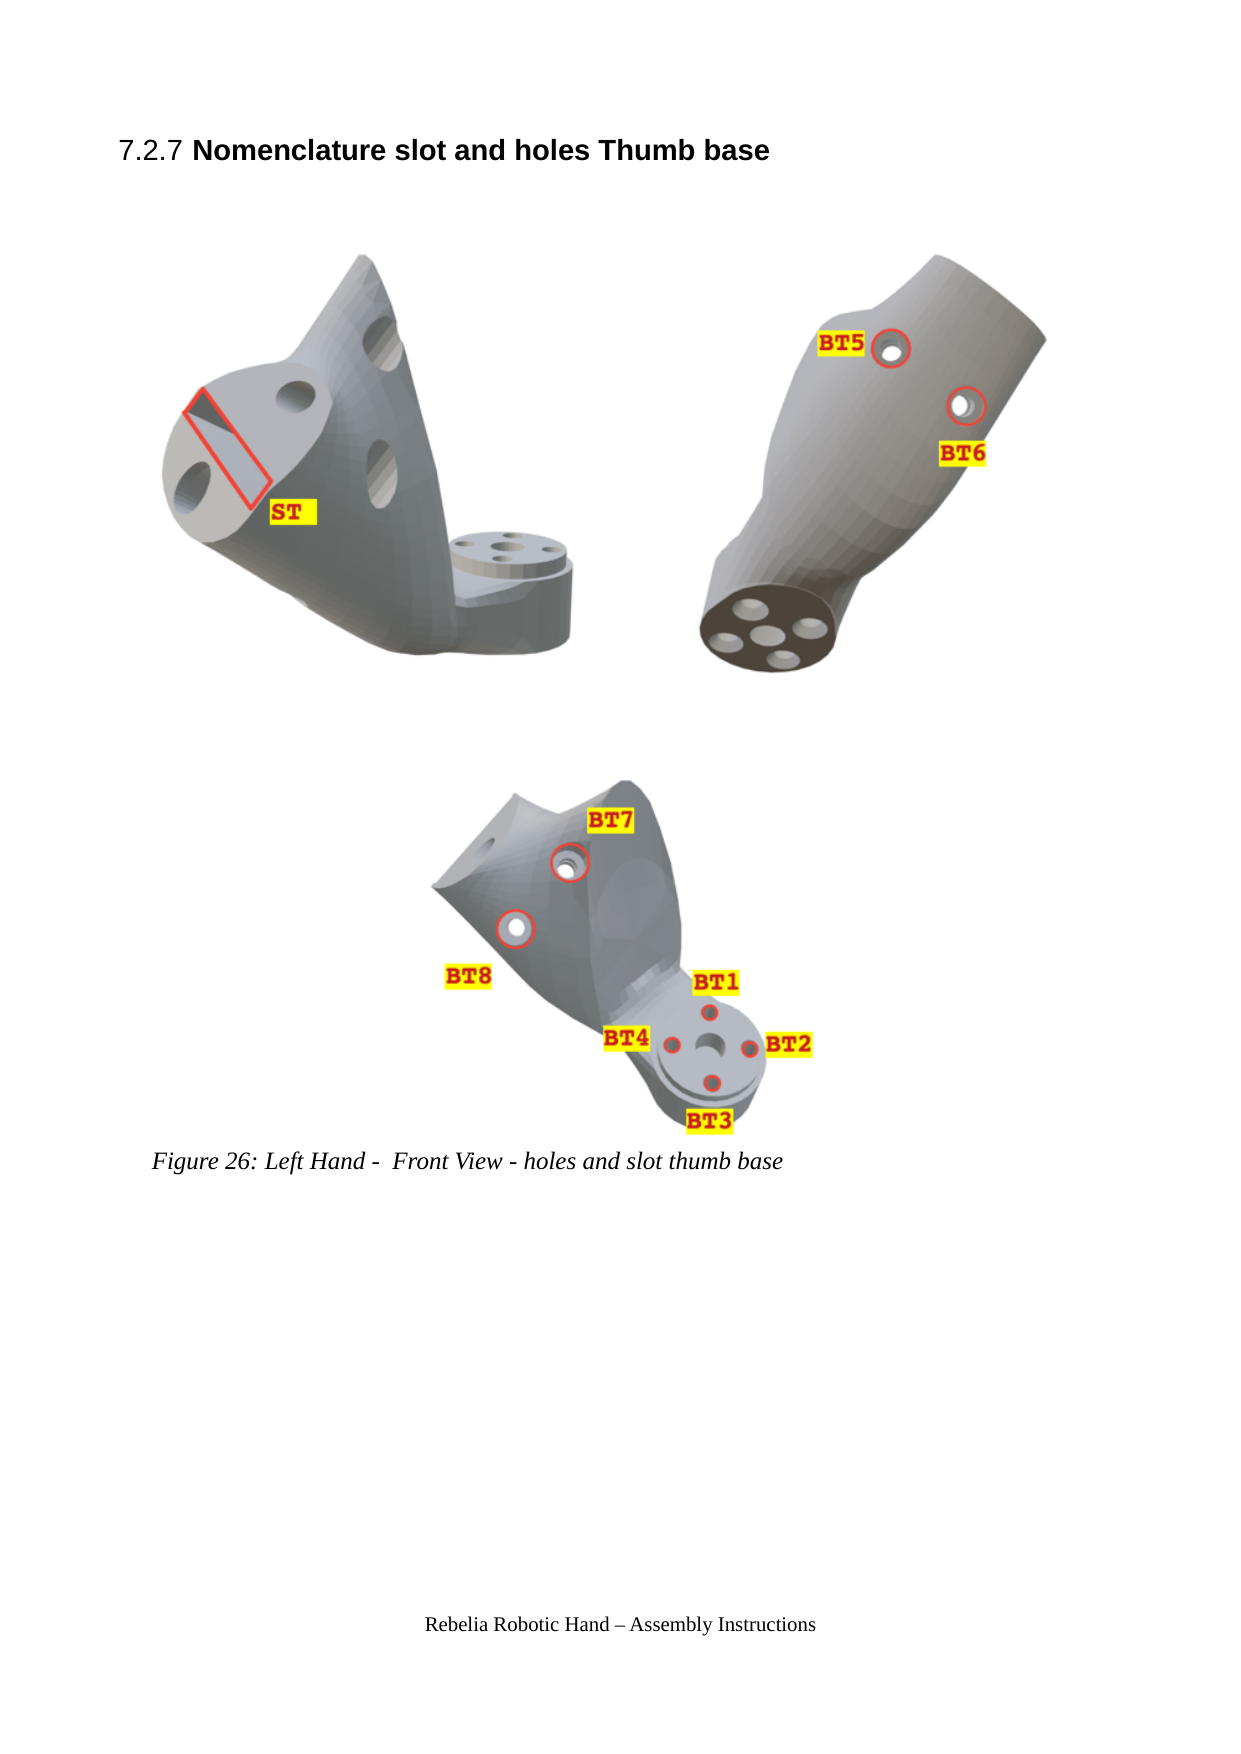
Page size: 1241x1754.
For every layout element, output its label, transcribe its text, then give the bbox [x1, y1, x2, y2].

text Figure 26: Left Hand - Front View - holes and slot thumb base [152, 1146, 1053, 1174]
picture [151, 231, 1053, 1146]
subtitle Nomenclature slot and holes Thumb base [118, 133, 1123, 166]
